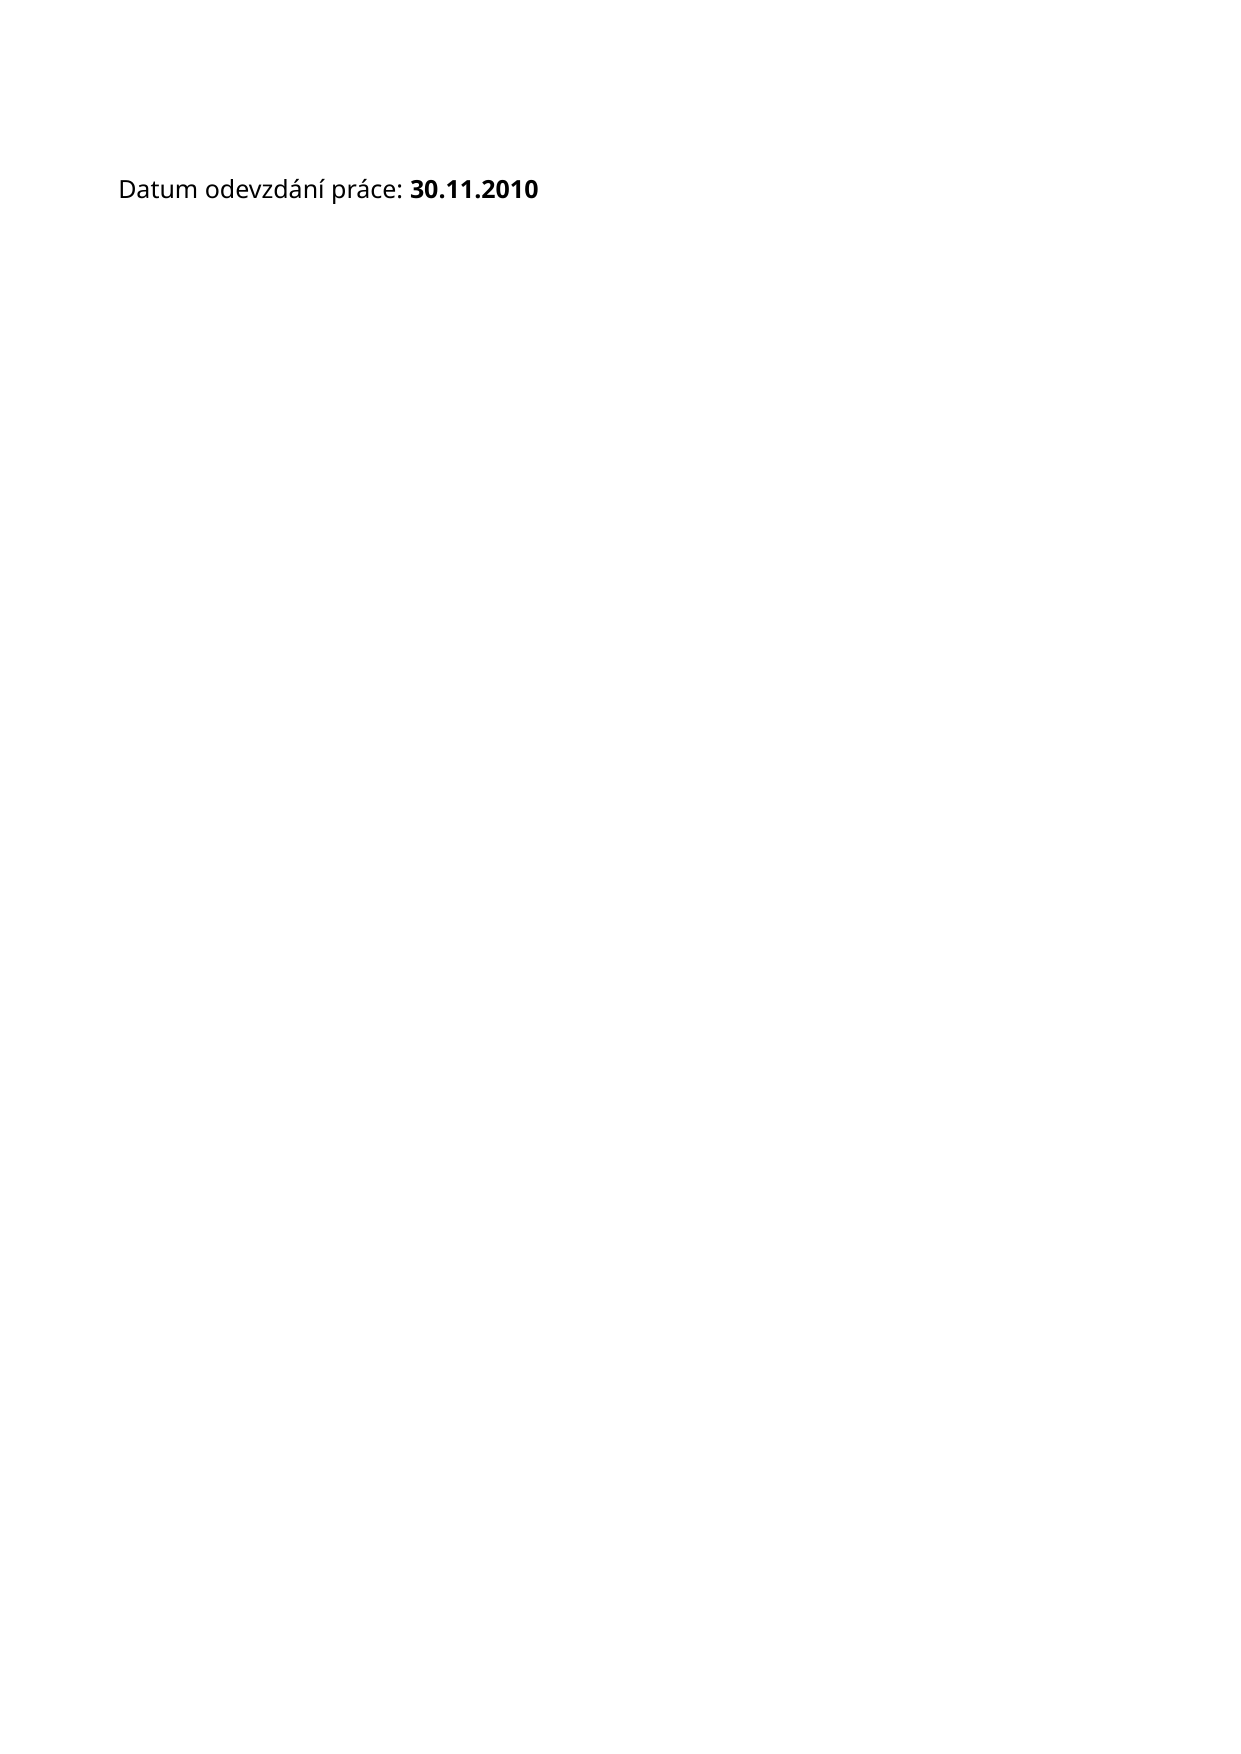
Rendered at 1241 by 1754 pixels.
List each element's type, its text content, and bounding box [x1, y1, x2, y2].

text Datum odevzdání práce: 30.11.2010 [118, 172, 1122, 206]
